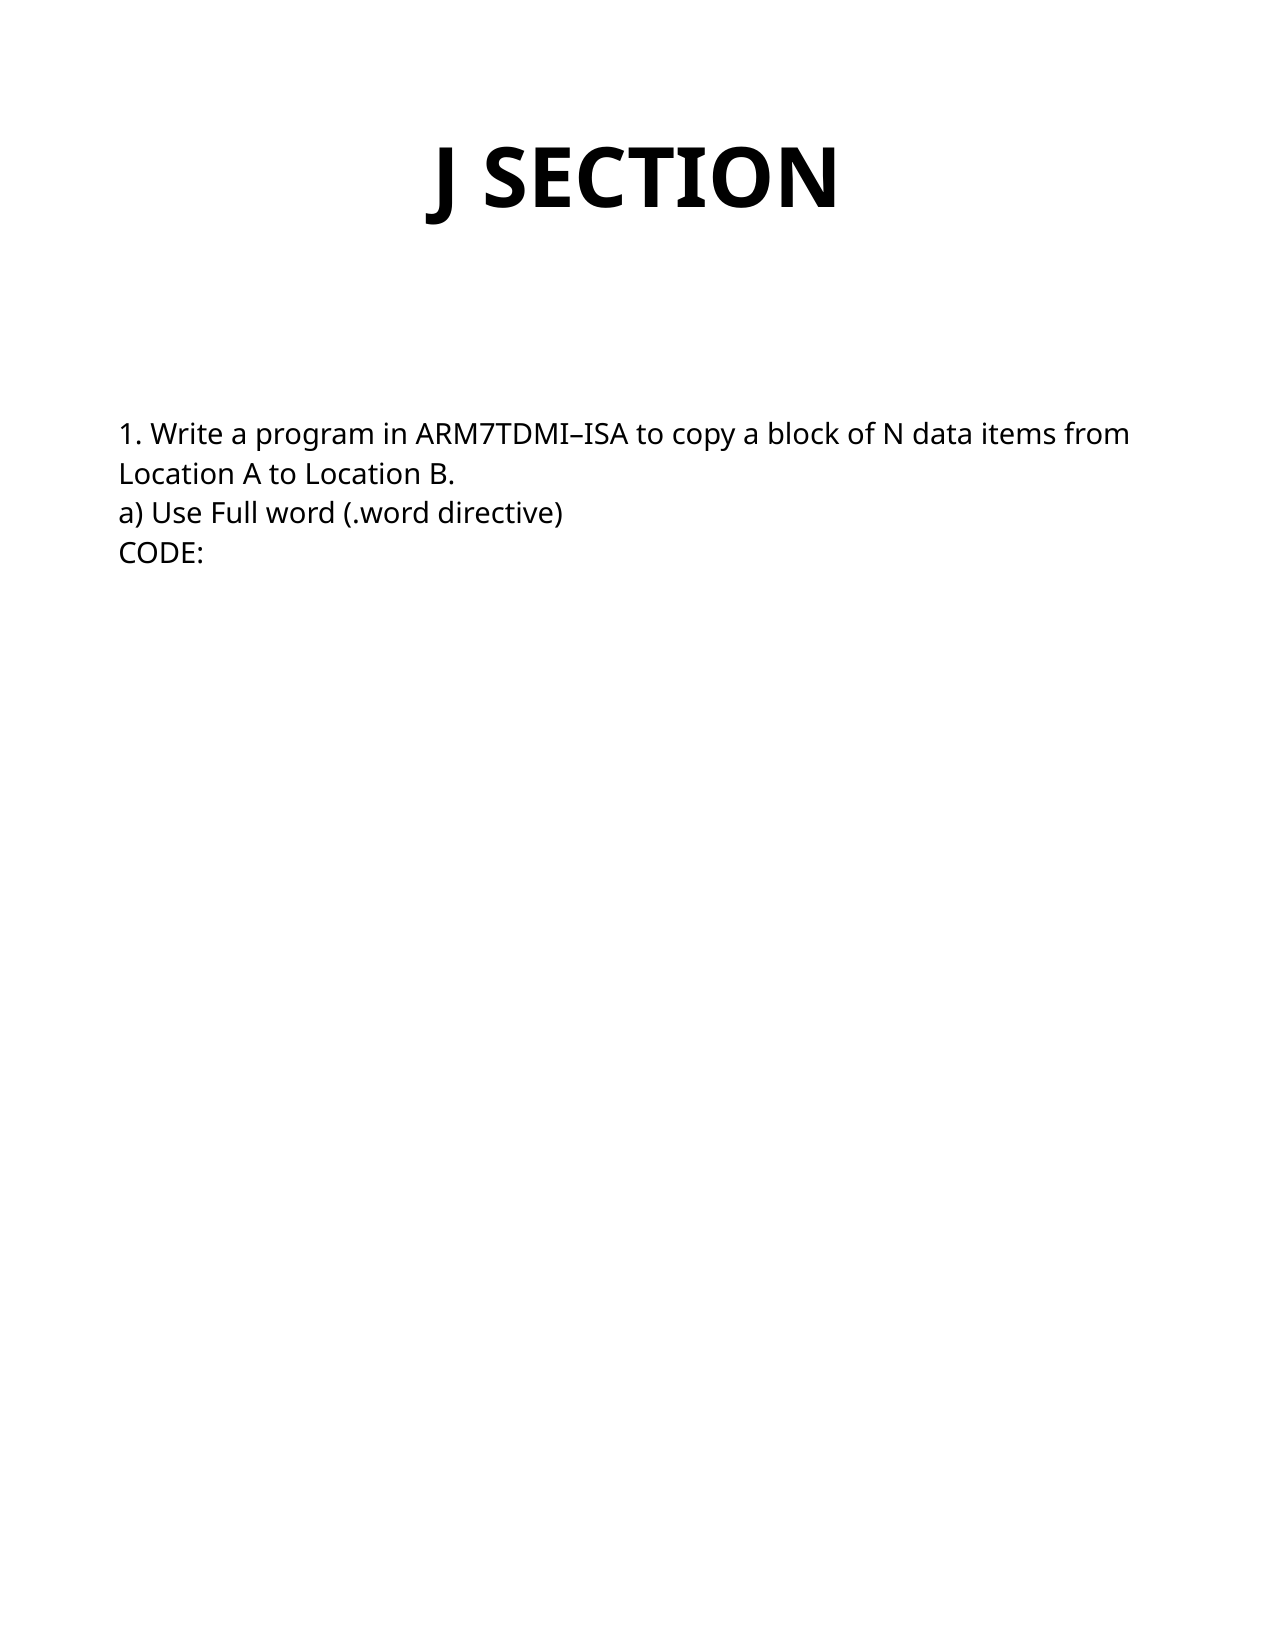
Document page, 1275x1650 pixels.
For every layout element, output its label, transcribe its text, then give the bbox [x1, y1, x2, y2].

text 1. Write a program in ARM7TDMI–ISA to copy a block of N data items from Location A to Location B. [118, 413, 1157, 493]
text a) Use Full word (.word directive) [118, 493, 1157, 532]
text J SECTION [118, 118, 1157, 232]
text CODE: [118, 532, 1157, 572]
